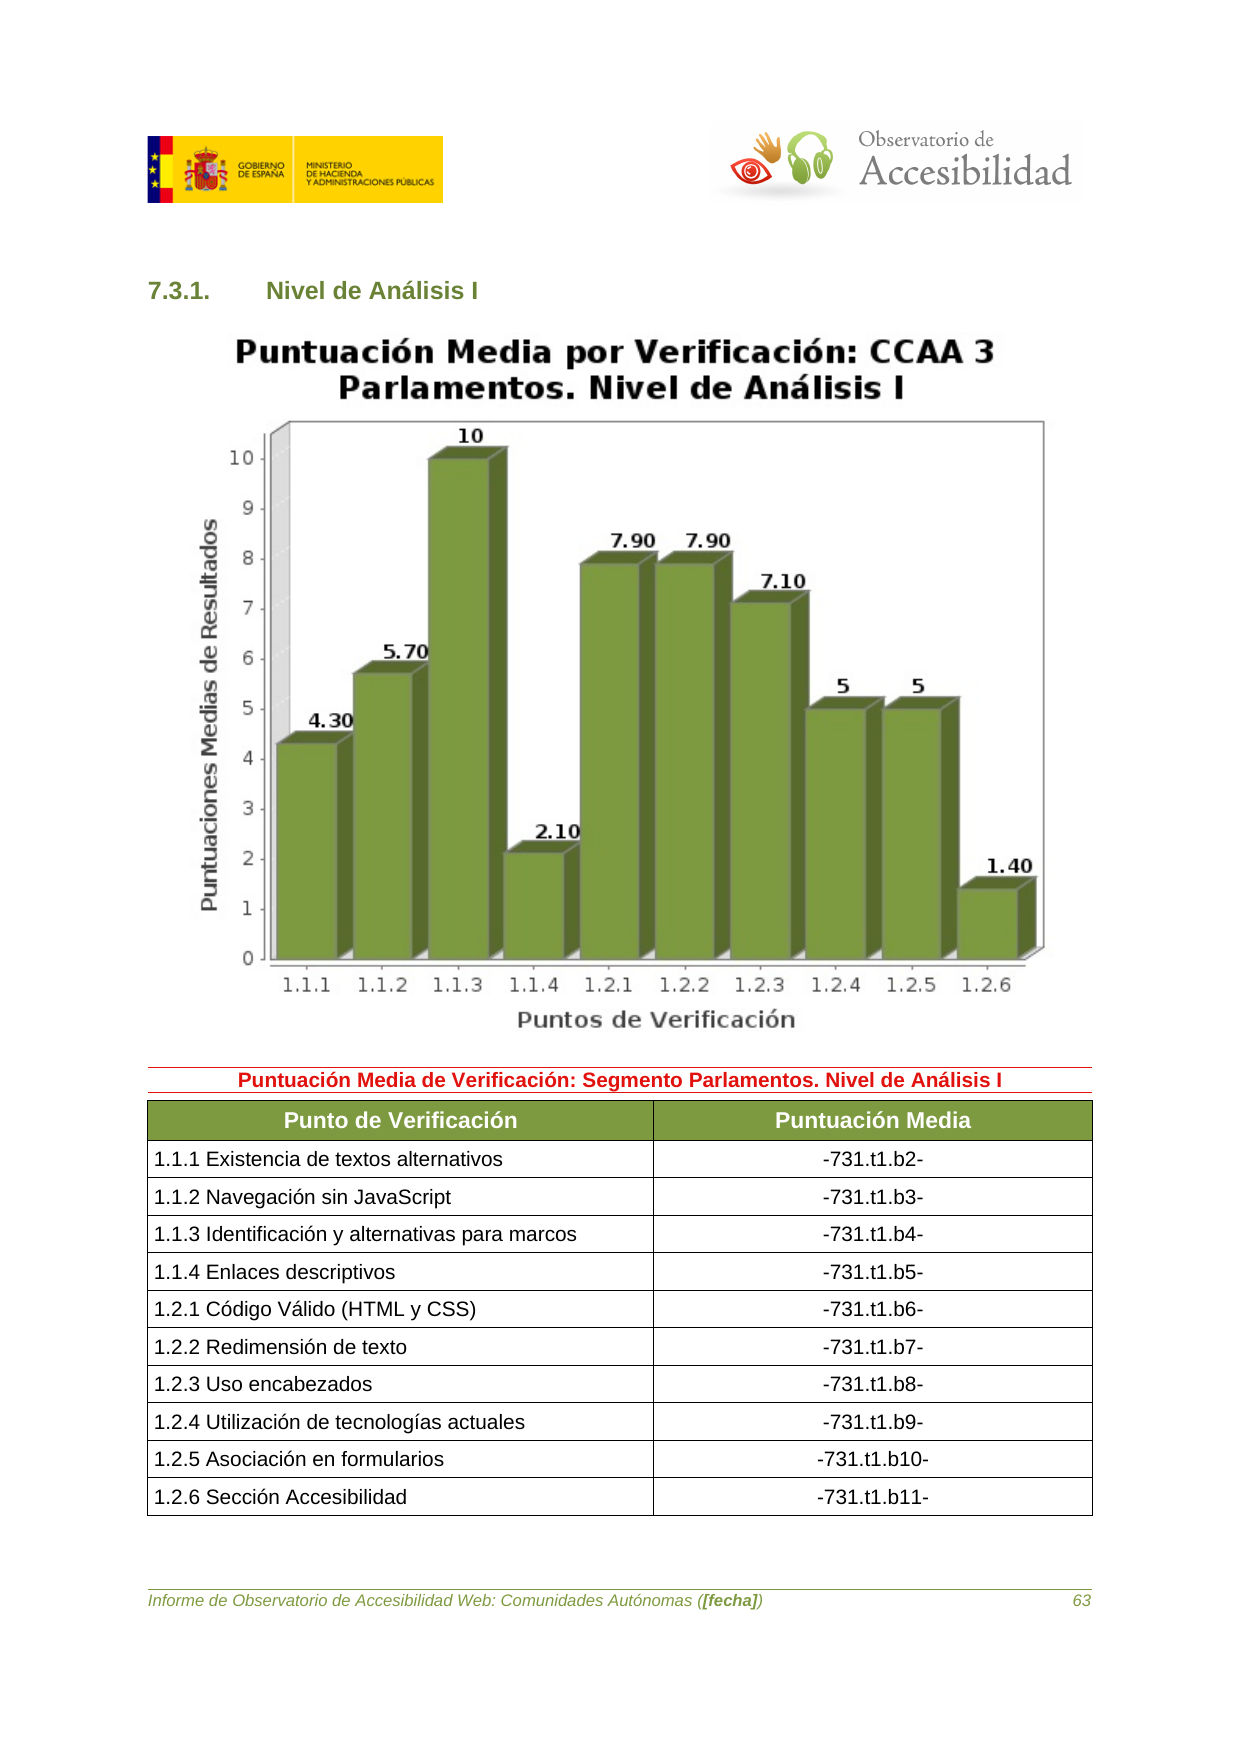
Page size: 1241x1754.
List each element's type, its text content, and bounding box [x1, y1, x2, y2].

table_cell -731.t1.b6- [654, 1291, 1092, 1327]
table_cell 1.2.5 Asociación en formularios [148, 1441, 653, 1477]
table_cell -731.t1.b9- [654, 1403, 1092, 1440]
table_cell -731.t1.b7- [654, 1328, 1092, 1365]
table_cell 1.1.3 Identificación y alternativas para marcos [148, 1216, 653, 1252]
table_cell -731.t1.b5- [654, 1253, 1092, 1290]
table_cell 1.2.1 Código Válido (HTML y CSS) [148, 1291, 653, 1327]
table_cell 1.2.6 Sección Accesibilidad [148, 1478, 653, 1515]
table_cell 1.1.1 Existencia de textos alternativos [148, 1141, 653, 1177]
text Puntuación Media de Verificación: Segmento Parlamentos. Nivel de Análisis I [148, 1068, 1092, 1092]
picture [710, 122, 1086, 205]
table_cell 1.2.4 Utilización de tecnologías actuales [148, 1403, 653, 1440]
table_cell -731.t1.b10- [654, 1441, 1092, 1477]
table_cell -731.t1.b3- [654, 1178, 1092, 1215]
table_cell -731.t1.b8- [654, 1366, 1092, 1402]
table_cell -731.t1.b11- [654, 1478, 1092, 1515]
table_cell 1.1.4 Enlaces descriptivos [148, 1253, 653, 1290]
table_cell -731.t1.b4- [654, 1216, 1092, 1252]
picture [178, 332, 1062, 1042]
table_header Punto de Verificación [148, 1101, 653, 1140]
table_cell 1.1.2 Navegación sin JavaScript [148, 1178, 653, 1215]
table_cell -731.t1.b2- [654, 1141, 1092, 1177]
table_header Puntuación Media [654, 1101, 1092, 1140]
table_cell 1.2.2 Redimensión de texto [148, 1328, 653, 1365]
list Nivel de Análisis I [148, 276, 1092, 304]
picture [147, 136, 443, 203]
table_cell 1.2.3 Uso encabezados [148, 1366, 653, 1402]
